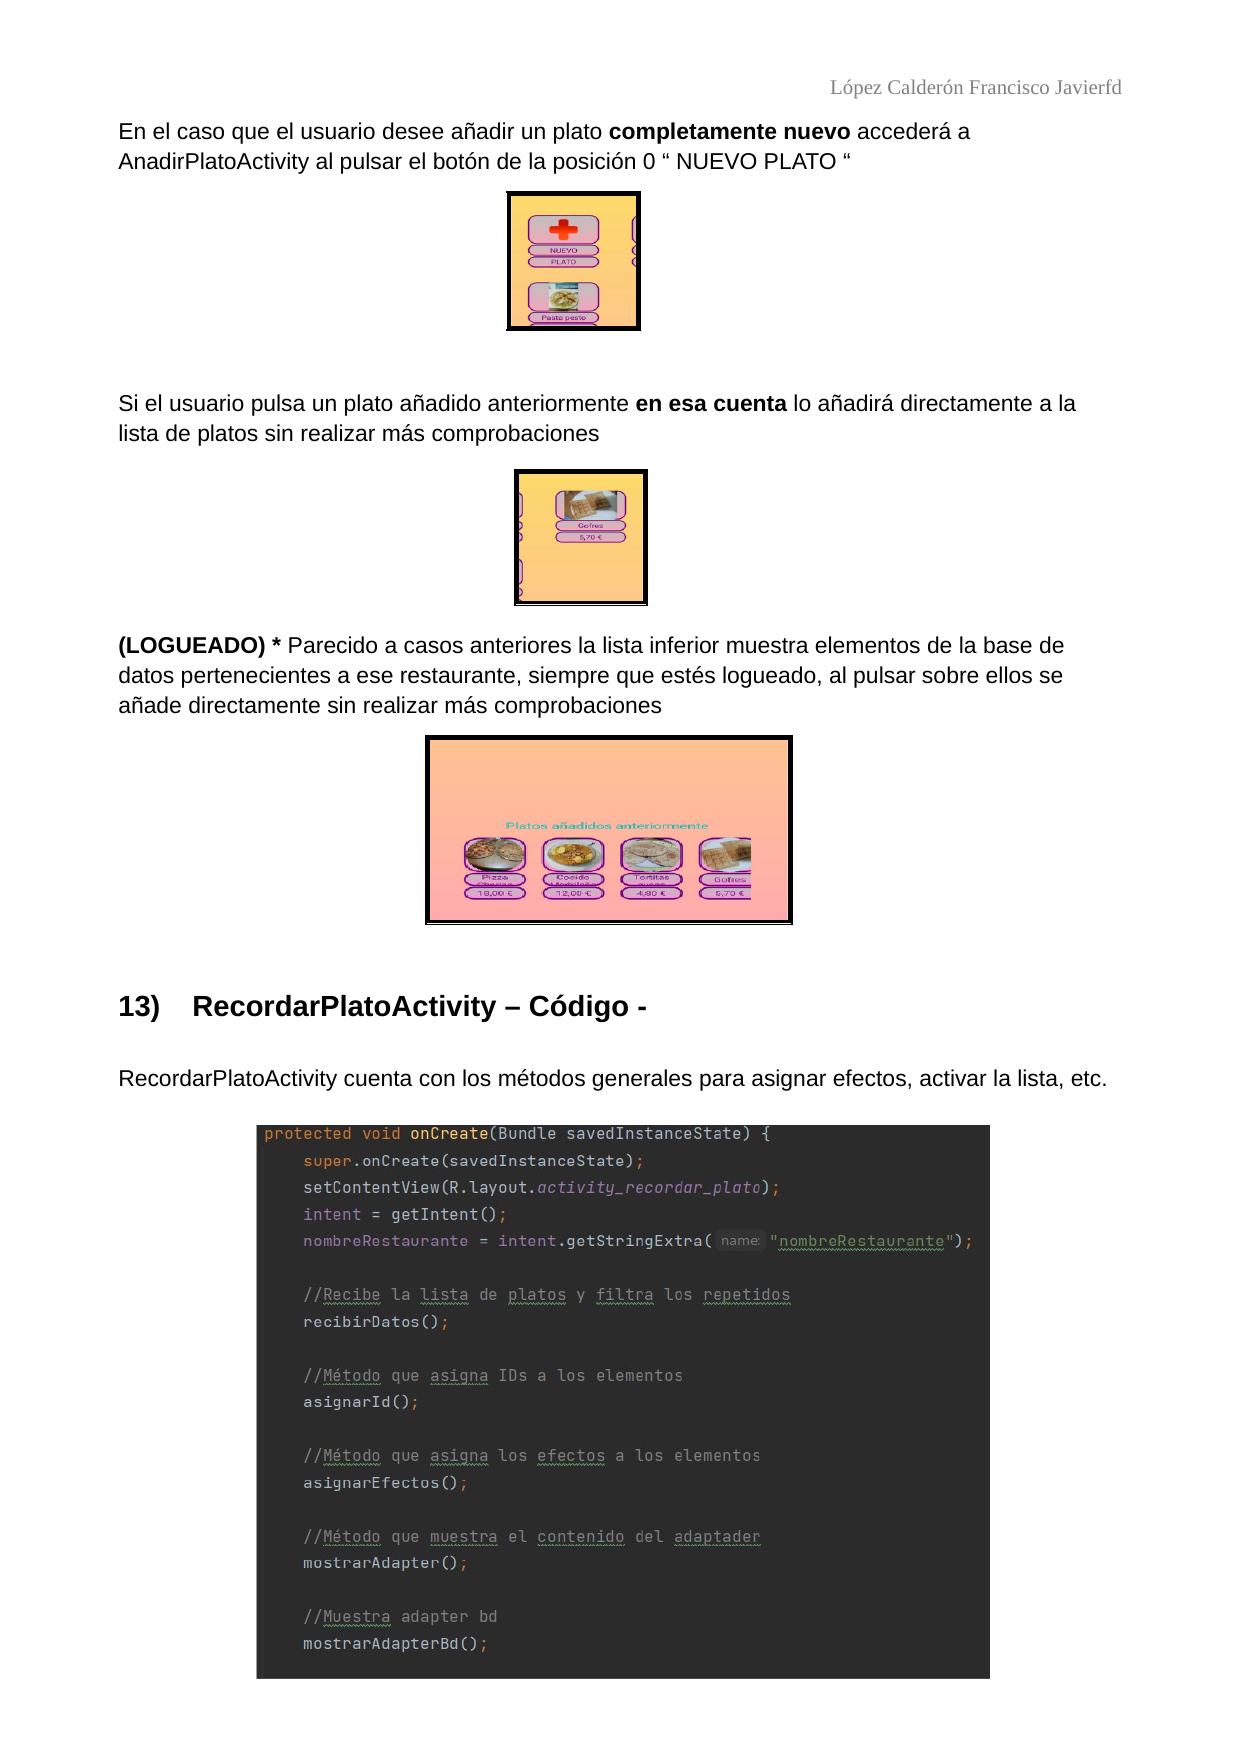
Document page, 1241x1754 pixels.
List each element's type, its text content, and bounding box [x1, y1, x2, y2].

text RecordarPlatoActivity cuenta con los métodos generales para asignar efectos, activar la lista, etc. [118, 1065, 1122, 1092]
picture [256, 1125, 990, 1679]
picture [519, 474, 643, 601]
text En el caso que el usuario desee añadir un plato completamente nuevo accederá a AnadirPlatoActivity al pulsar el botón de la posición 0 “ NUEVO PLATO “ [118, 118, 1122, 175]
text (LOGUEADO) * Parecido a casos anteriores la lista inferior muestra elementos de la base de datos pertenecientes a ese restaurante, siempre que estés logueado, al pulsar sobre ellos se añade directamente sin realizar más comprobaciones [118, 632, 1122, 718]
picture [430, 740, 788, 920]
picture [511, 196, 636, 326]
subtitle RecordarPlatoActivity – Código - [118, 989, 1122, 1022]
text Si el usuario pulsa un plato añadido anteriormente en esa cuenta lo añadirá directamente a la lista de platos sin realizar más comprobaciones [118, 390, 1122, 447]
